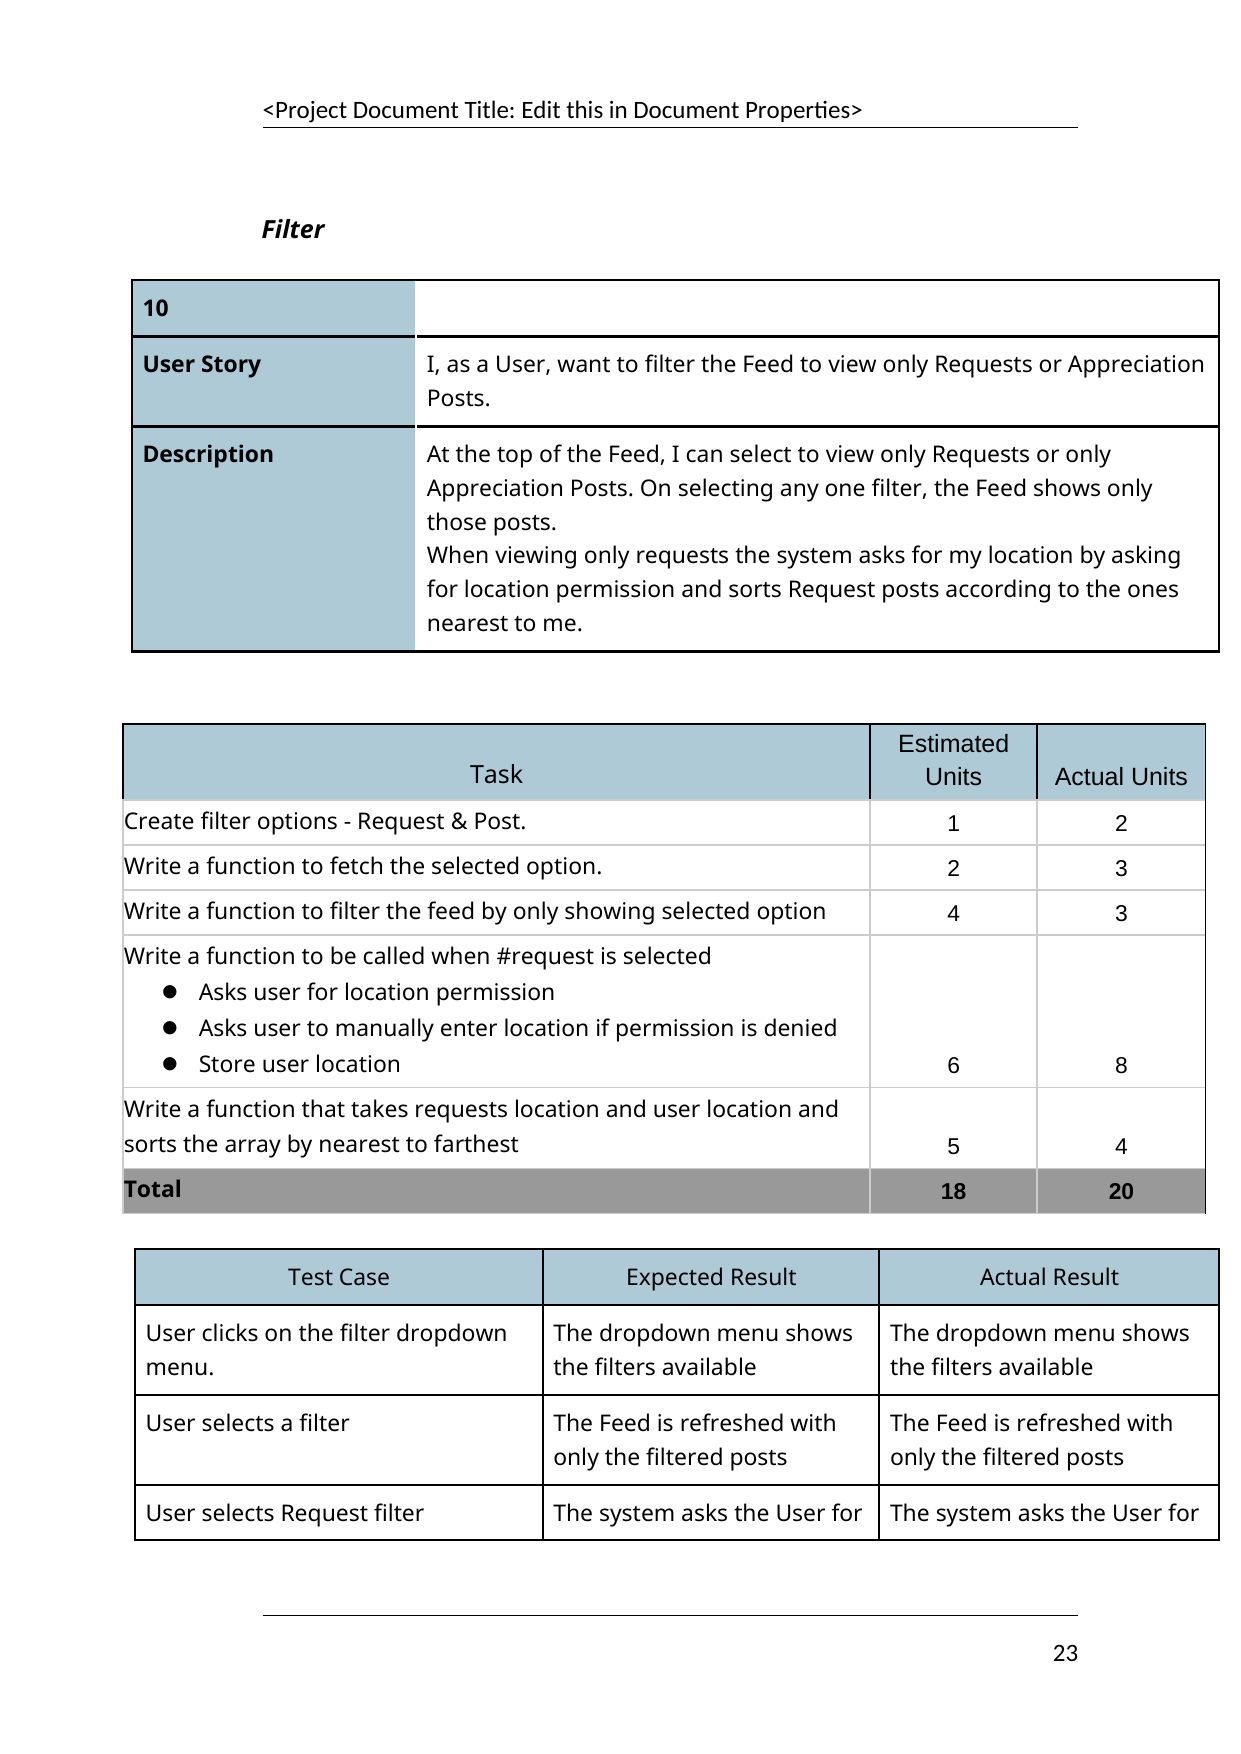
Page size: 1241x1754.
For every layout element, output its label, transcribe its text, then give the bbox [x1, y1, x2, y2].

table_cell User Story [133, 338, 415, 425]
table_header [417, 281, 1218, 335]
table_cell Write a function to fetch the selected option. [124, 846, 869, 889]
table_cell 1 [871, 801, 1036, 844]
table_header Actual Units [1038, 725, 1205, 799]
table_cell Create filter options - Request & Post. [124, 801, 869, 844]
table_cell 4 [871, 891, 1036, 934]
table_cell At the top of the Feed, I can select to view only Requests or only Appreciation Posts. On selecting any one filter, the Feed shows only those posts. When viewing only requests the system asks for my location by asking for location permission and sorts Request posts according to the ones nearest to me. [417, 428, 1218, 650]
table_cell The dropdown menu shows the filters available [544, 1306, 878, 1394]
table_cell Total [124, 1169, 869, 1213]
table_cell 3 [1038, 846, 1205, 889]
table_cell 2 [1038, 801, 1205, 844]
table_cell 3 [1038, 891, 1205, 934]
table_header Test Case [136, 1250, 542, 1304]
table_cell 18 [871, 1169, 1036, 1213]
table_cell 2 [871, 846, 1036, 889]
table_cell The system asks the User for [544, 1486, 878, 1538]
table_cell Write a function that takes requests location and user location and sorts the array by nearest to farthest [124, 1088, 869, 1168]
table_header Estimated Units [871, 725, 1036, 799]
table_cell Write a function to filter the feed by only showing selected option [124, 891, 869, 934]
table_cell I, as a User, want to filter the Feed to view only Requests or Appreciation Posts. [417, 338, 1218, 425]
table_cell 4 [1038, 1088, 1205, 1168]
table_cell User selects Request filter [136, 1486, 542, 1538]
table_cell 5 [871, 1088, 1036, 1168]
table_cell Description [133, 428, 415, 650]
table_cell 6 [871, 936, 1036, 1087]
table_header 10 [133, 281, 415, 335]
table_cell Write a function to be called when #request is selected Asks user for location permission Asks user to manually enter location if permission is denied Store user location [124, 936, 869, 1087]
table_cell User clicks on the filter dropdown menu. [136, 1306, 542, 1394]
table_cell 8 [1038, 936, 1205, 1087]
table_cell 20 [1038, 1169, 1205, 1213]
table_header Actual Result [880, 1250, 1218, 1304]
table_header Task [124, 725, 869, 799]
table_cell The system asks the User for [880, 1486, 1218, 1538]
table_cell The Feed is refreshed with only the filtered posts [880, 1396, 1218, 1484]
table_cell User selects a filter [136, 1396, 542, 1484]
table_header Expected Result [544, 1250, 878, 1304]
subtitle Filter [261, 195, 1078, 245]
table_cell The Feed is refreshed with only the filtered posts [544, 1396, 878, 1484]
table_cell The dropdown menu shows the filters available [880, 1306, 1218, 1394]
